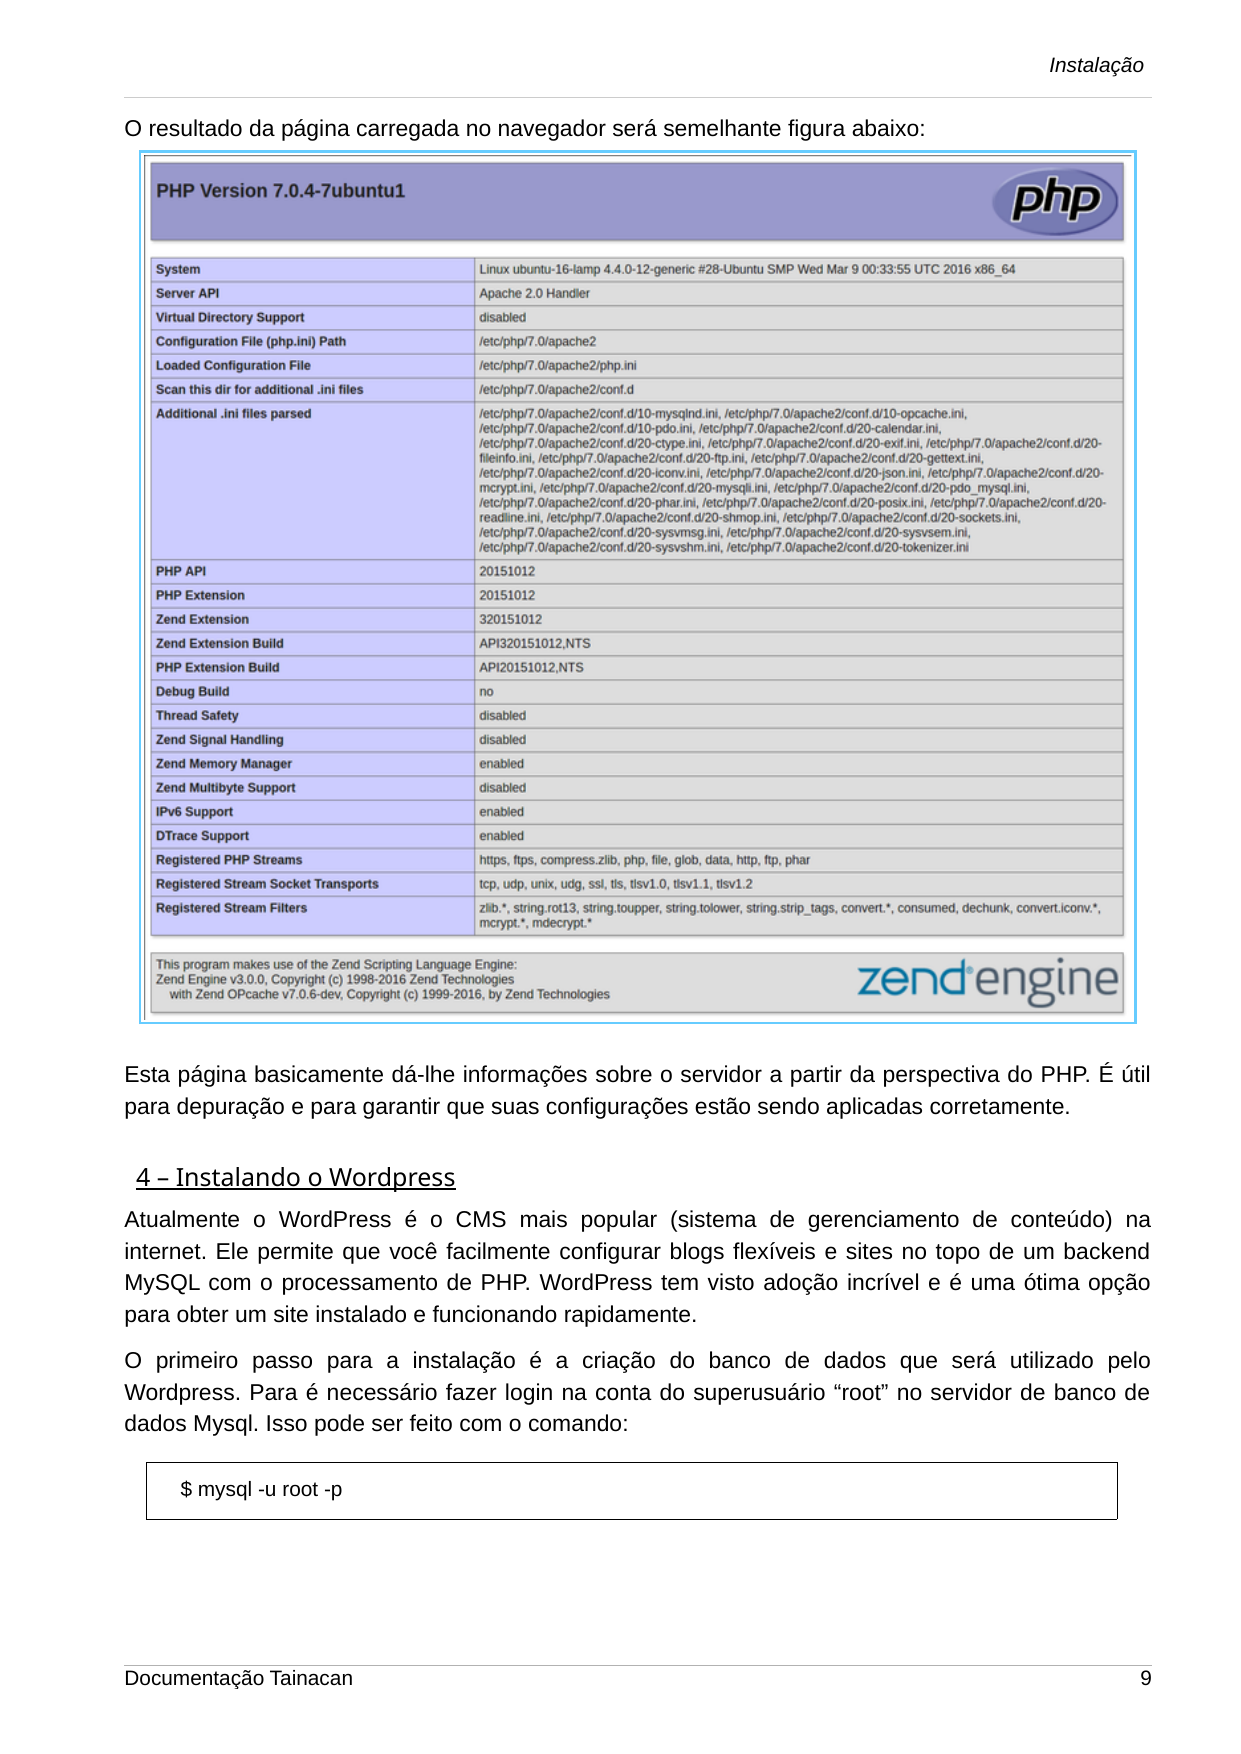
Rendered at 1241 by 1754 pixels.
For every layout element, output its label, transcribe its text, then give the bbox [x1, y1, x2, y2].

picture [144, 155, 1132, 1020]
table_header Instalação [124, 47, 1152, 97]
text O resultado da página carregada no navegador será semelhante figura abaixo: [124, 115, 1152, 141]
subtitle 4 – Instalando o Wordpress [136, 1160, 1152, 1194]
text Esta página basicamente dá-lhe informações sobre o servidor a partir da perspectiva do PHP. É útil para depuração e para garantir que suas configurações estão sendo aplicadas corretamente. [124, 161, 1152, 1119]
text Atualmente o WordPress é o CMS mais popular (sistema de gerenciamento de conteúdo) na internet. Ele permite que você facilmente configurar blogs flexíveis e sites no topo de um backend MySQL com o processamento de PHP. WordPress tem visto adoção incrível e é uma ótima opção para obter um site instalado e funcionando rapidamente. [124, 1206, 1152, 1327]
text [141, 153, 1134, 1022]
text O primeiro passo para a instalação é a criação do banco de dados que será utilizado pelo Wordpress. Para é necessário fazer login na conta do superusuário “root” no servidor de banco de dados Mysql. Isso pode ser feito com o comando: [124, 1347, 1152, 1437]
list $ mysql -u root -p [155, 1471, 1108, 1501]
